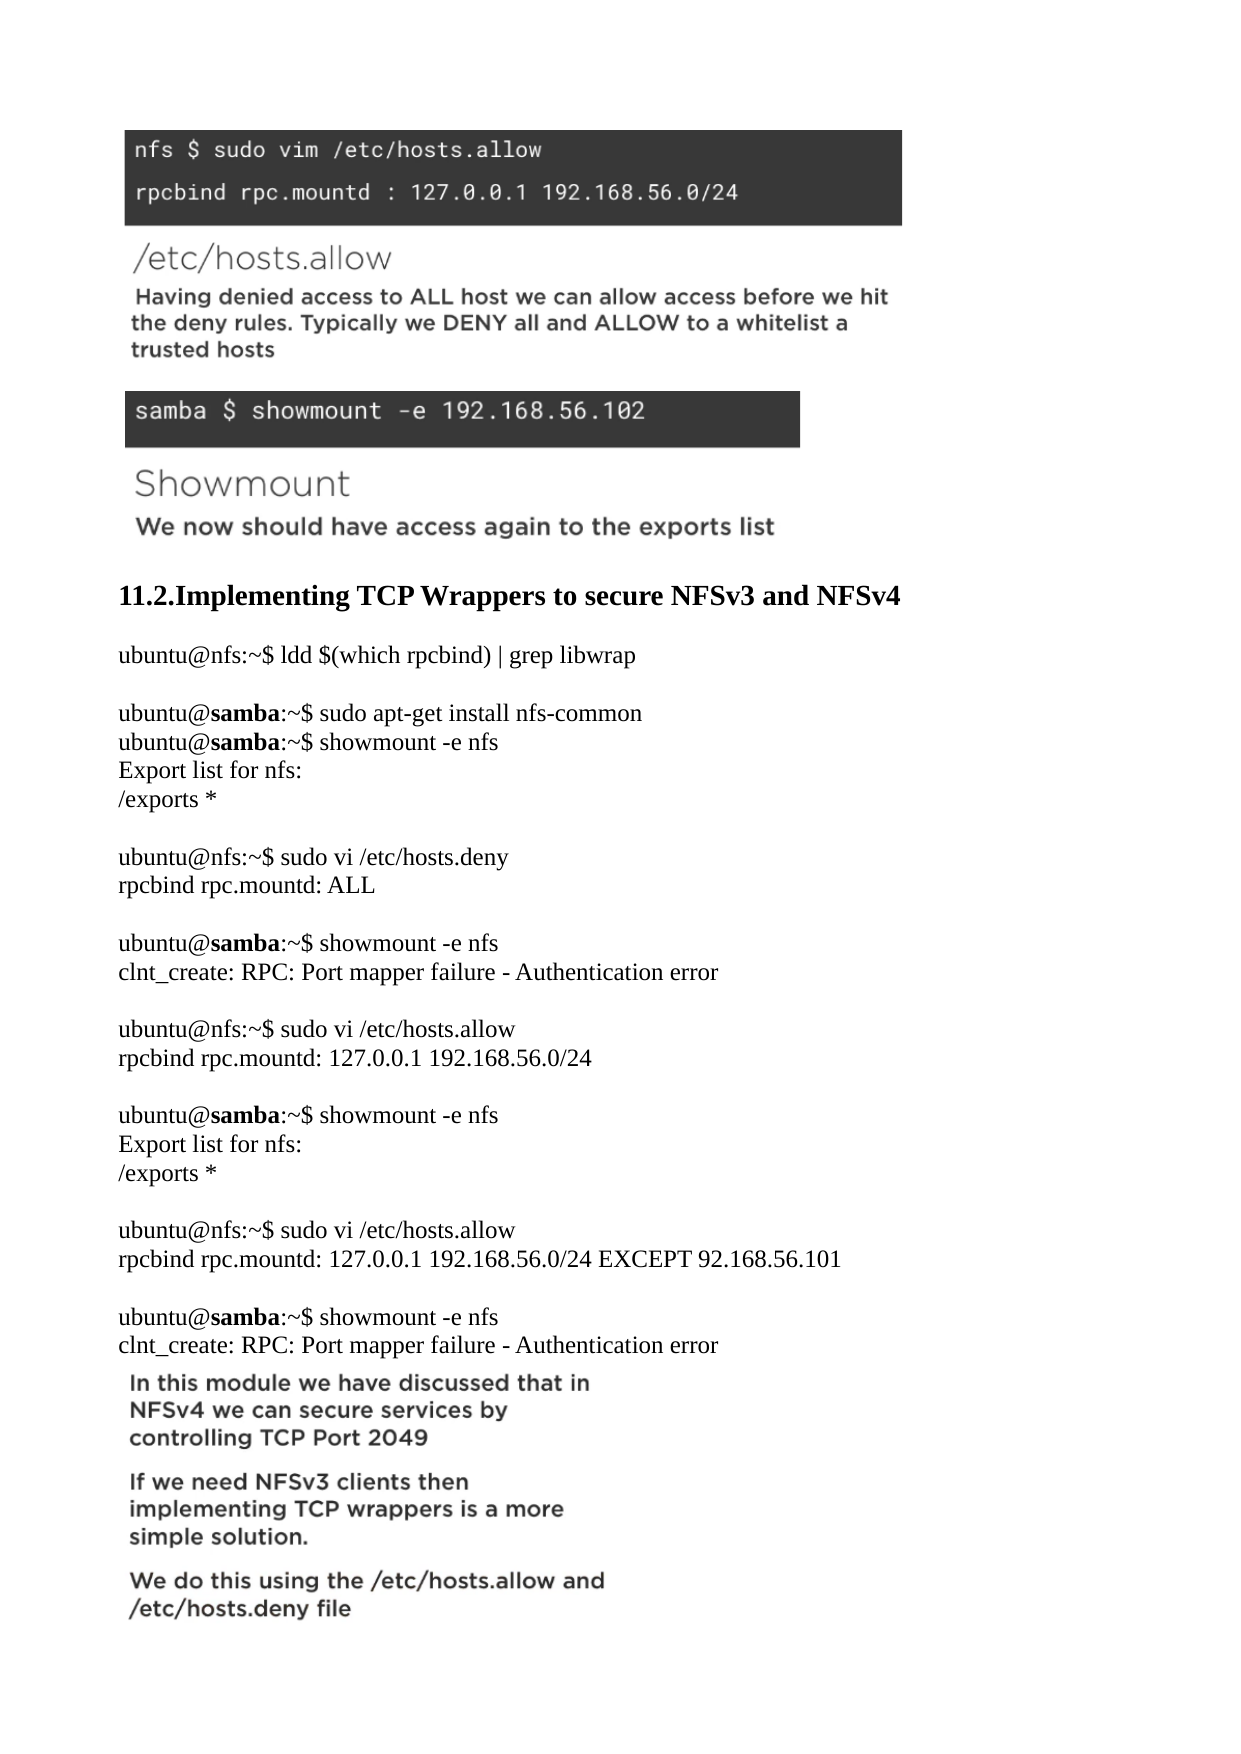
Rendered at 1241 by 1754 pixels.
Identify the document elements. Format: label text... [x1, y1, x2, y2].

text /exports * [118, 1158, 1122, 1187]
text Export list for nfs: [118, 755, 1122, 784]
text ubuntu@nfs:~$ ldd $(which rpcbind) | grep libwrap [118, 640, 1122, 669]
text ubuntu@samba:~$ showmount -e nfs [118, 928, 1122, 957]
text rpcbind rpc.mountd: 127.0.0.1 192.168.56.0/24 EXCEPT 92.168.56.101 [118, 1244, 1122, 1273]
text ubuntu@nfs:~$ sudo vi /etc/hosts.allow [118, 1014, 1122, 1043]
picture [125, 391, 800, 548]
text ubuntu@samba:~$ showmount -e nfs [118, 1302, 1122, 1330]
text ubuntu@nfs:~$ sudo vi /etc/hosts.allow [118, 1215, 1122, 1244]
text 11.2.Implementing TCP Wrappers to secure NFSv3 and NFSv4 [118, 578, 1122, 612]
text clnt_create: RPC: Port mapper failure - Authentication error [118, 1330, 1122, 1359]
text ubuntu@nfs:~$ sudo vi /etc/hosts.deny [118, 842, 1122, 870]
text clnt_create: RPC: Port mapper failure - Authentication error [118, 957, 1122, 985]
picture [123, 1367, 630, 1634]
text rpcbind rpc.mountd: ALL [118, 870, 1122, 899]
text /exports * [118, 784, 1122, 813]
text ubuntu@samba:~$ showmount -e nfs [118, 727, 1122, 755]
text rpcbind rpc.mountd: 127.0.0.1 192.168.56.0/24 [118, 1043, 1122, 1072]
text Export list for nfs: [118, 1129, 1122, 1158]
text ubuntu@samba:~$ showmount -e nfs [118, 1100, 1122, 1129]
text ubuntu@samba:~$ sudo apt-get install nfs-common [118, 698, 1122, 727]
picture [124, 130, 903, 373]
